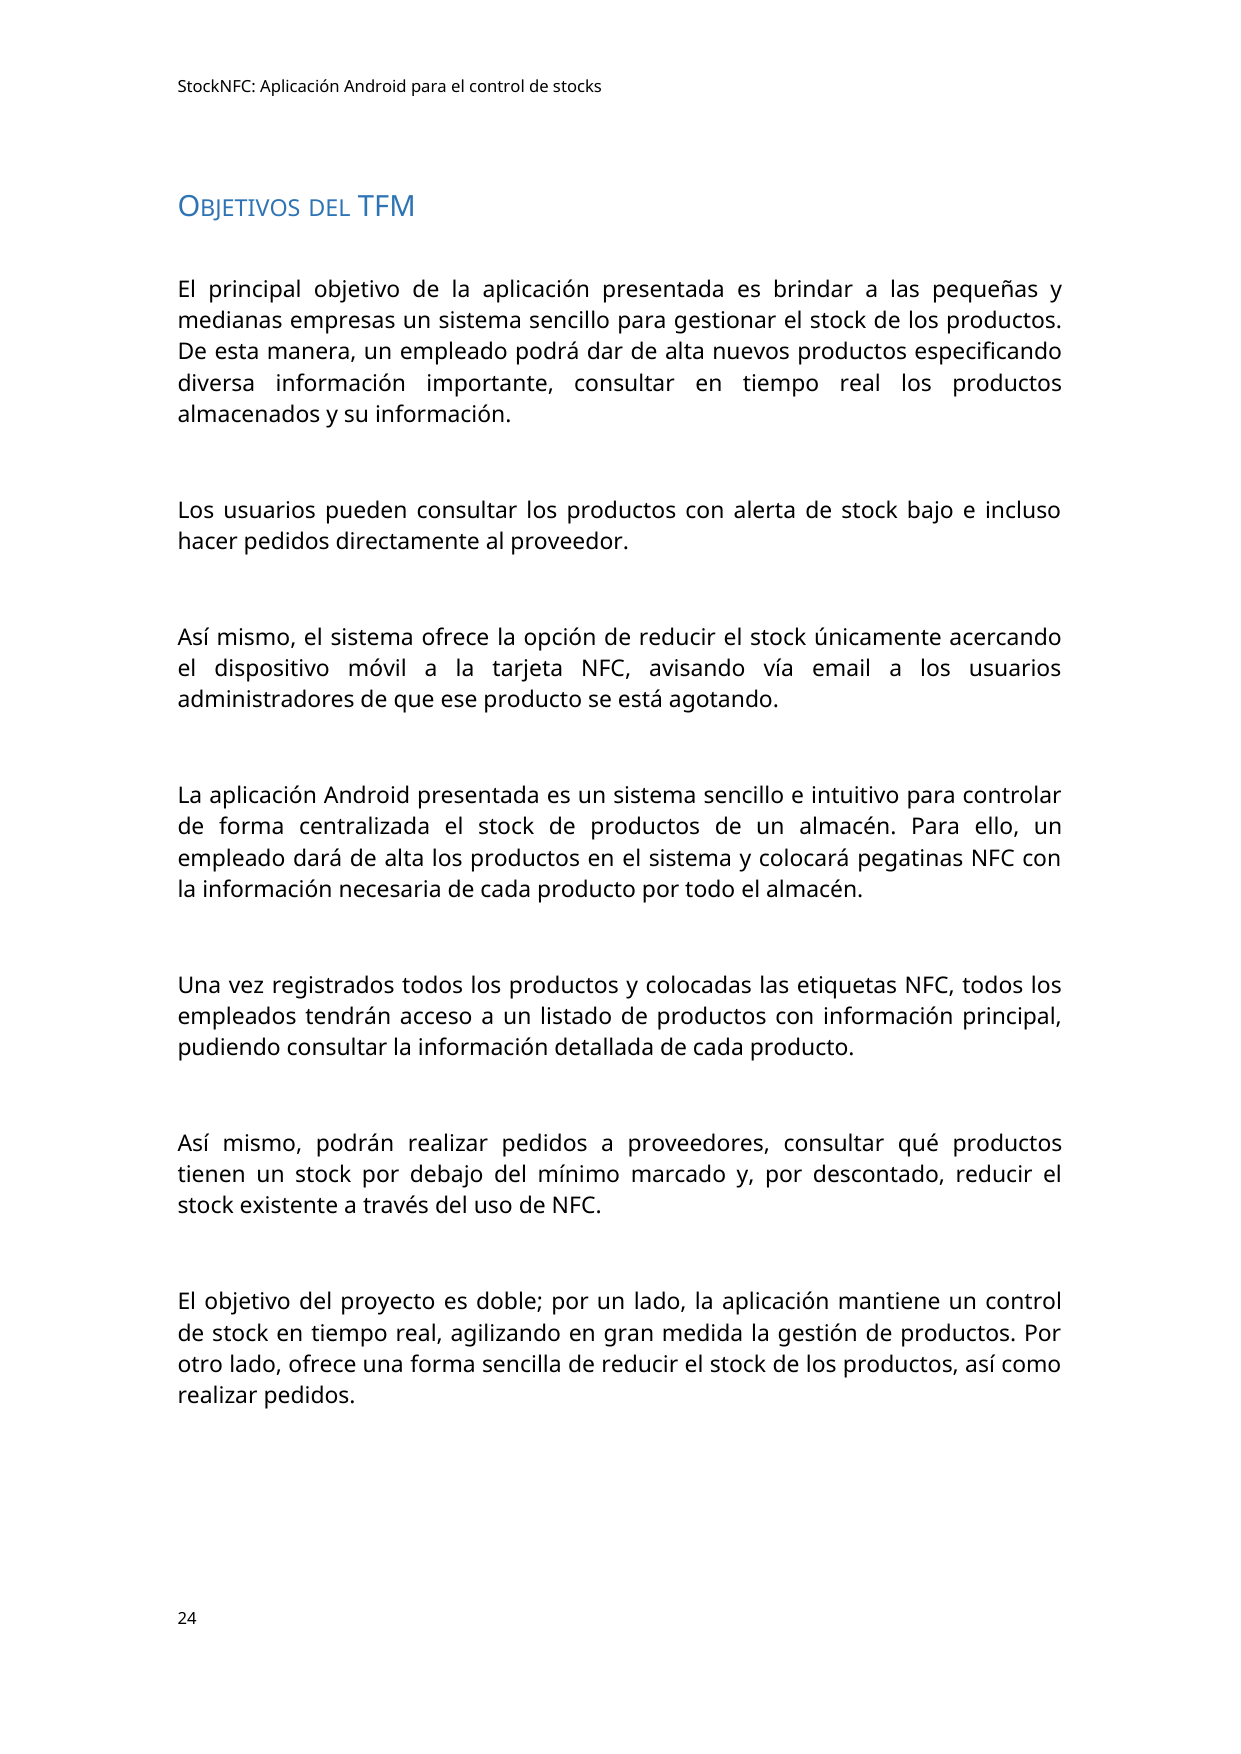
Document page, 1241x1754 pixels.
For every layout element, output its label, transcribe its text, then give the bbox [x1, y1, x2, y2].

text La aplicación Android presentada es un sistema sencillo e intuitivo para controlar de forma centralizada el stock de productos de un almacén. Para ello, un empleado dará de alta los productos en el sistema y colocará pegatinas NFC con la información necesaria de cada producto por todo el almacén. [177, 779, 1063, 904]
text El principal objetivo de la aplicación presentada es brindar a las pequeñas y medianas empresas un sistema sencillo para gestionar el stock de los productos. De esta manera, un empleado podrá dar de alta nuevos productos especificando diversa información importante, consultar en tiempo real los productos almacenados y su información. [177, 273, 1063, 429]
text El objetivo del proyecto es doble; por un lado, la aplicación mantiene un control de stock en tiempo real, agilizando en gran medida la gestión de productos. Por otro lado, ofrece una forma sencilla de reducir el stock de los productos, así como realizar pedidos. [177, 1285, 1063, 1410]
subtitle Objetivos del TFM [177, 185, 1063, 225]
text Una vez registrados todos los productos y colocadas las etiquetas NFC, todos los empleados tendrán acceso a un listado de productos con información principal, pudiendo consultar la información detallada de cada producto. [177, 969, 1063, 1062]
text Así mismo, el sistema ofrece la opción de reducir el stock únicamente acercando el dispositivo móvil a la tarjeta NFC, avisando vía email a los usuarios administradores de que ese producto se está agotando. [177, 621, 1063, 714]
text Los usuarios pueden consultar los productos con alerta de stock bajo e incluso hacer pedidos directamente al proveedor. [177, 494, 1063, 556]
text Así mismo, podrán realizar pedidos a proveedores, consultar qué productos tienen un stock por debajo del mínimo marcado y, por descontado, reducir el stock existente a través del uso de NFC. [177, 1127, 1063, 1221]
